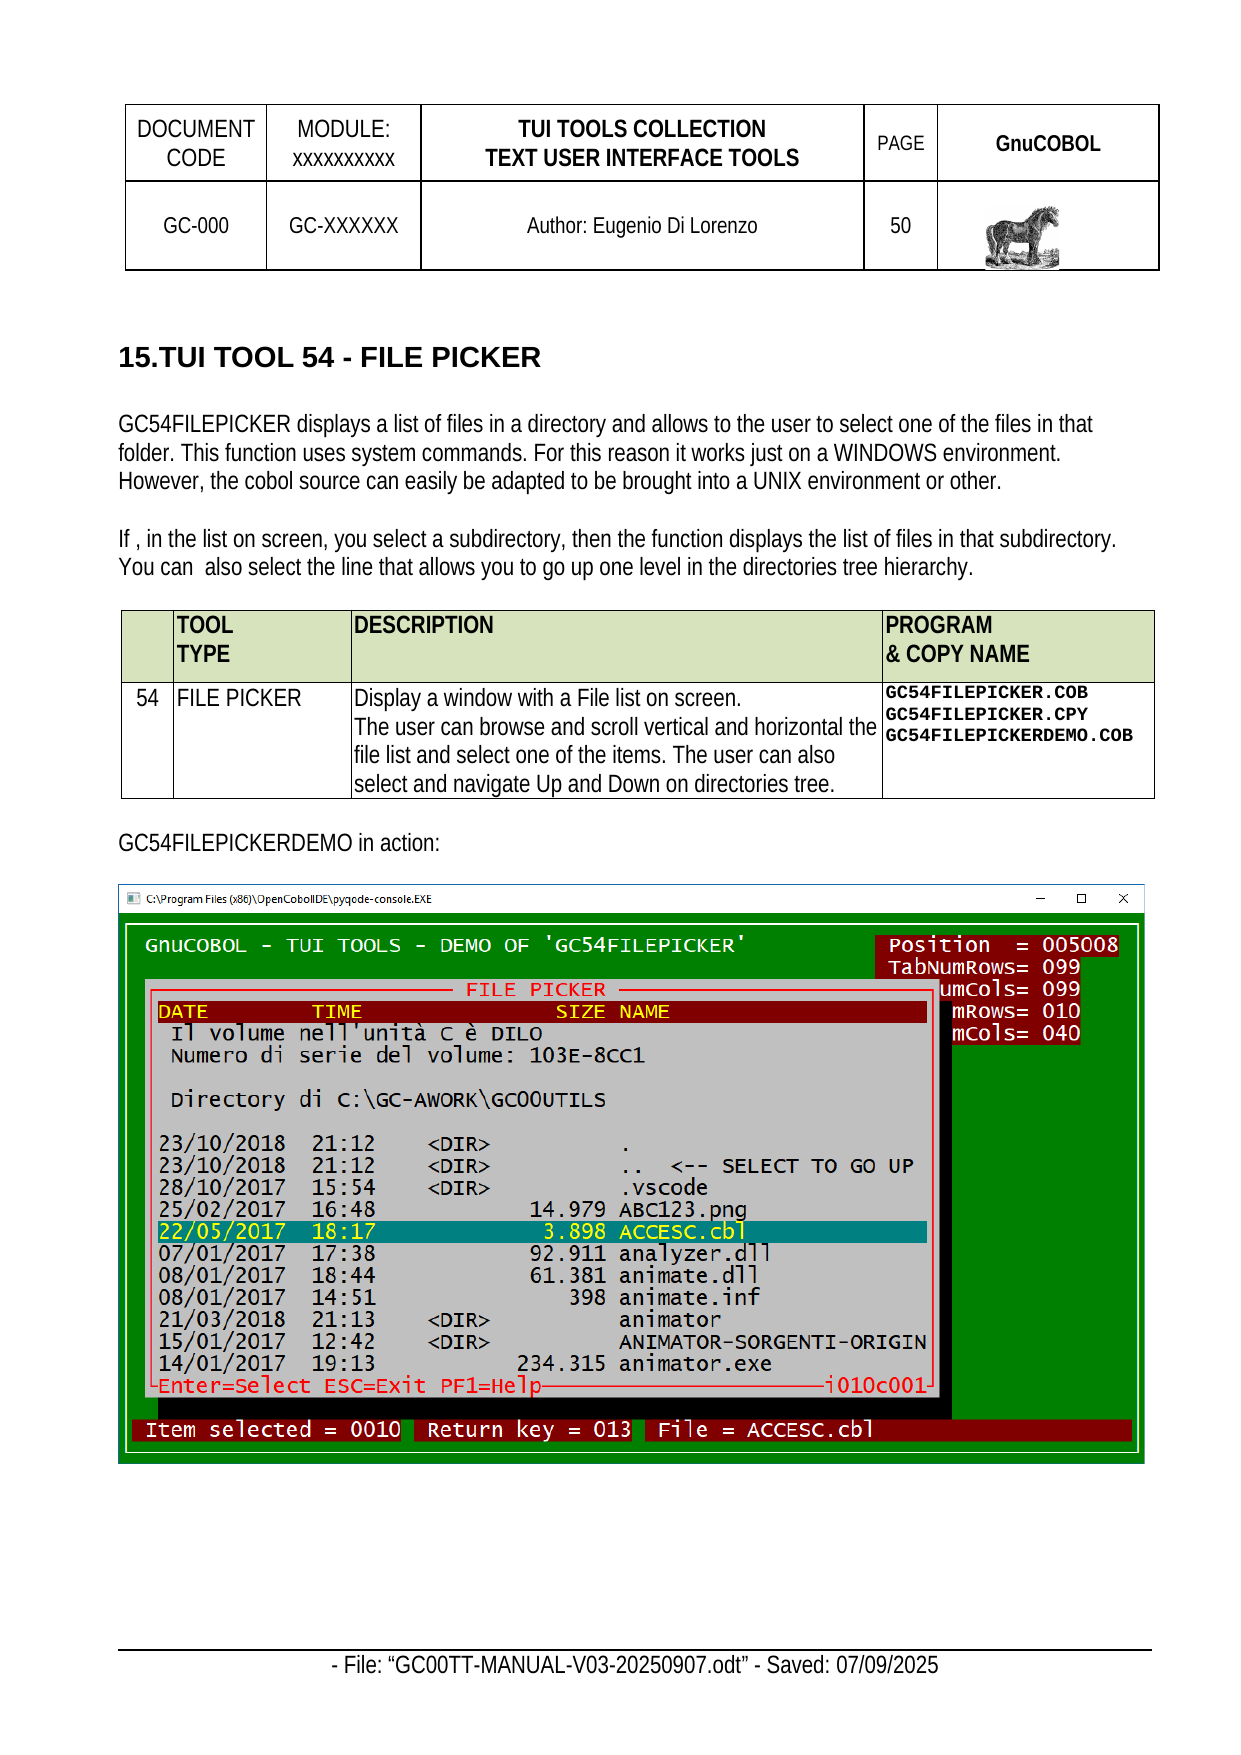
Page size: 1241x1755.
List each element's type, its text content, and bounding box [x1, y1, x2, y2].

table_header PROGRAM & COPY NAME [883, 611, 1154, 682]
table_cell FILE PICKER [174, 683, 351, 798]
table_header [122, 611, 173, 682]
table_cell Display a window with a File list on screen. The user can browse and scroll vertical and horizontal the file list and select one of the items. The user can also select and navigate Up and Down on directories tree. [352, 683, 882, 798]
text GC54FILEPICKERDEMO in action: [118, 827, 1152, 856]
text If , in the list on screen, you select a subdirectory, then the function displays the list of files in that subdirectory. You can also select the line that allows you to go up one level in the directories tree hierarchy. [118, 495, 1152, 609]
text GC54FILEPICKER displays a list of files in a directory and allows to the user to select one of the files in that folder. This function uses system commands. For this reason it works just on a WINDOWS environment. However, the cobol source can easily be adapted to be brought into a UNIX environment or other. [118, 409, 1152, 495]
subtitle TUI TOOL 54 - FILE PICKER [118, 341, 1152, 374]
table_header DESCRIPTION [352, 611, 882, 682]
table_header TOOL TYPE [174, 611, 351, 682]
table_cell 54 [122, 683, 173, 798]
table_cell GC54FILEPICKER.COB GC54FILEPICKER.CPY GC54FILEPICKERDEMO.COB [883, 683, 1154, 798]
